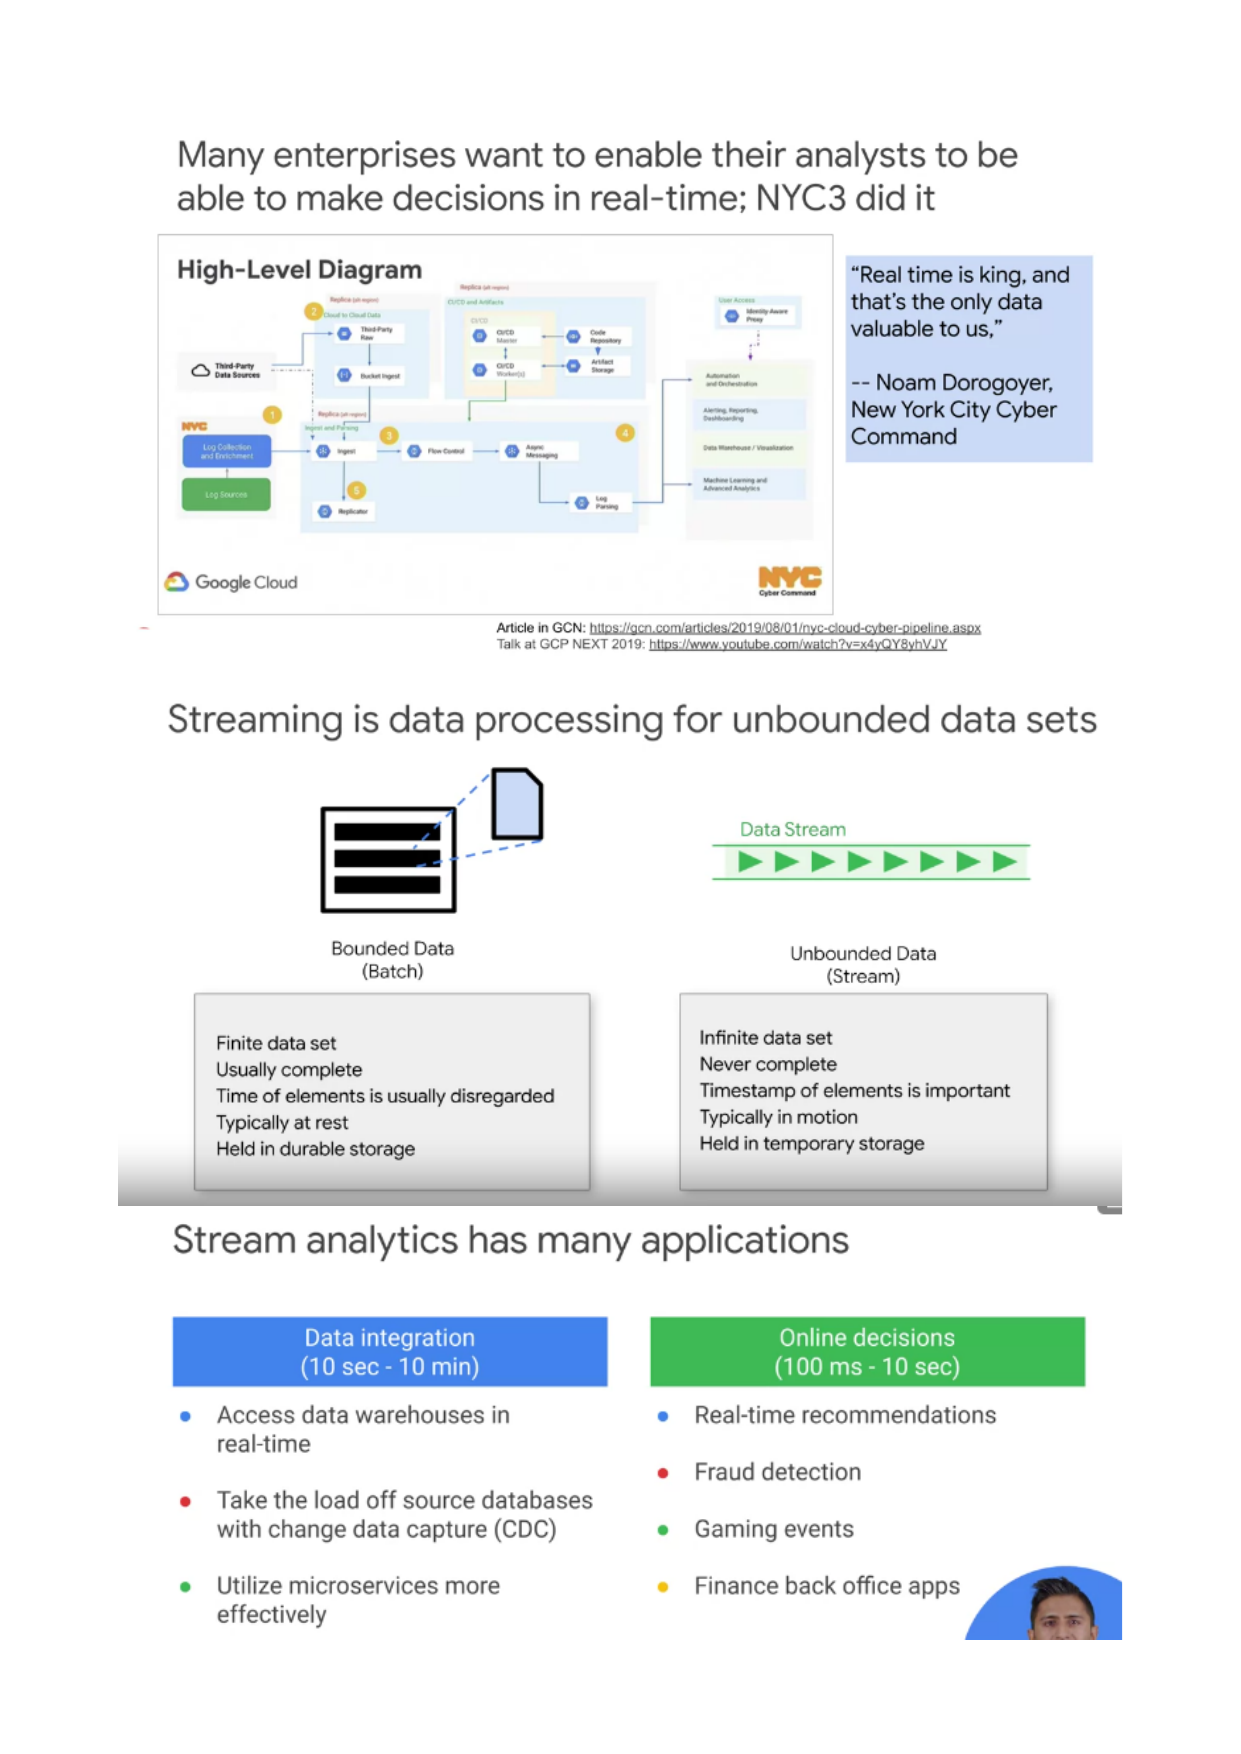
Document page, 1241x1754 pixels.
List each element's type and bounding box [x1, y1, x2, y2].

picture [118, 118, 1123, 659]
picture [118, 687, 1123, 1640]
